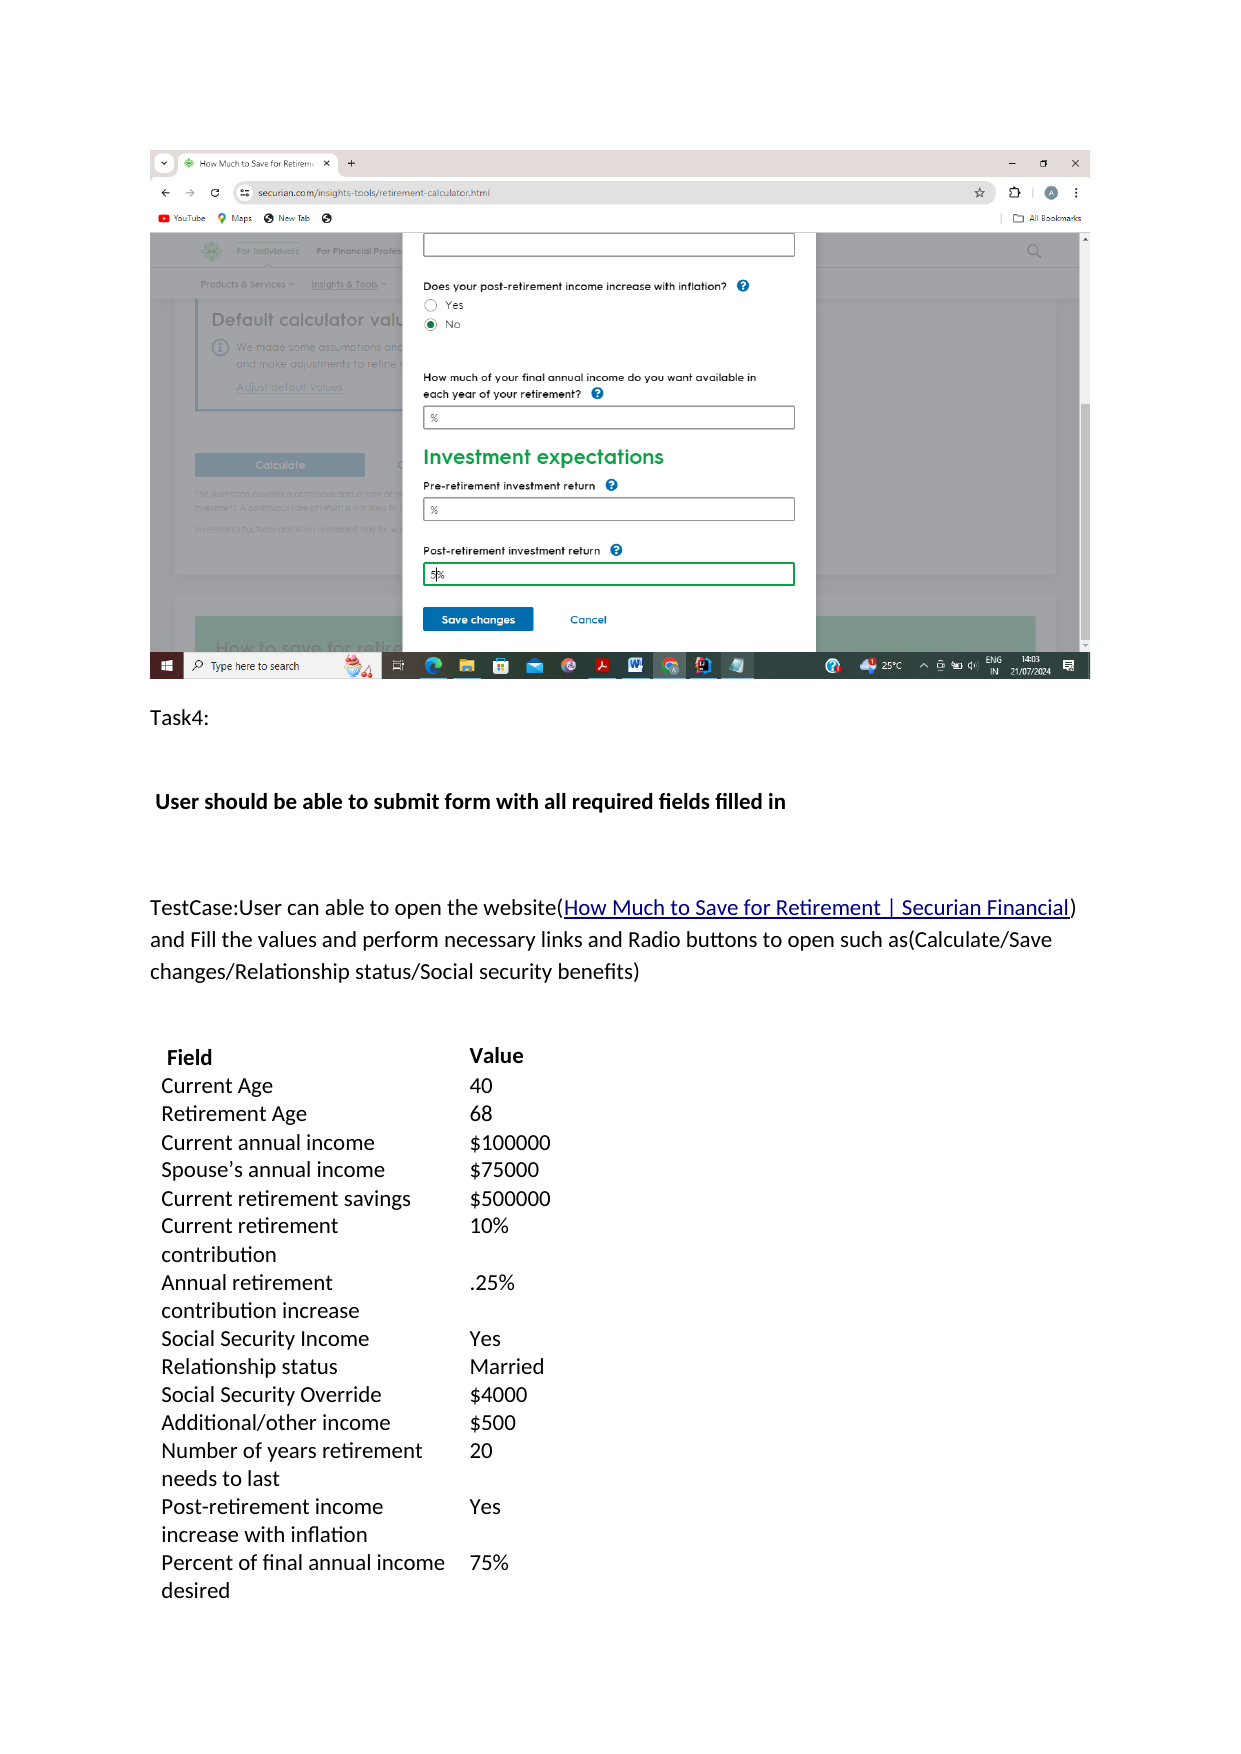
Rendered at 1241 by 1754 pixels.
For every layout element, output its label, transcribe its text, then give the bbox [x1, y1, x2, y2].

table_cell 75% [458, 1548, 766, 1604]
text TestCase:User can able to open the website(How Much to Save for Retirement | Securian Financial) and Fill the values and perform necessary links and Radio buttons to open such as(Calculate/Save changes/Relationship status/Social security benefits) [150, 893, 1090, 986]
table_cell Yes [458, 1492, 766, 1548]
table_cell $500 [458, 1408, 766, 1436]
table_cell 10% [458, 1212, 766, 1268]
table_cell 20 [458, 1436, 766, 1492]
table_header Field [150, 1041, 458, 1072]
table_cell Percent of final annual income desired [150, 1548, 458, 1604]
table_cell Social Security Income [150, 1324, 458, 1352]
table_cell Number of years retirement needs to last [150, 1436, 458, 1492]
table_cell $500000 [458, 1184, 766, 1212]
table_cell Social Security Override [150, 1380, 458, 1408]
table_cell 68 [458, 1100, 766, 1128]
table_cell $75000 [458, 1156, 766, 1184]
table_cell Spouse’s annual income [150, 1156, 458, 1184]
table_cell $100000 [458, 1128, 766, 1156]
text Task4: [150, 703, 1090, 732]
table_cell Post-retirement income increase with inflation [150, 1492, 458, 1548]
table_cell Current annual income [150, 1128, 458, 1156]
table_cell Married [458, 1352, 766, 1380]
text User should be able to submit form with all required fields filled in [150, 787, 1090, 815]
table_cell 40 [458, 1072, 766, 1099]
table_cell Yes [458, 1324, 766, 1352]
table_cell Current retirement contribution [150, 1212, 458, 1268]
table_cell .25% [458, 1268, 766, 1324]
table_cell Additional/other income [150, 1408, 458, 1436]
table_cell Relationship status [150, 1352, 458, 1380]
table_cell $4000 [458, 1380, 766, 1408]
table_cell Current retirement savings [150, 1184, 458, 1212]
table_header Value [458, 1041, 766, 1072]
table_cell Annual retirement contribution increase [150, 1268, 458, 1324]
table_cell Current Age [150, 1072, 458, 1099]
table_cell Retirement Age [150, 1100, 458, 1128]
